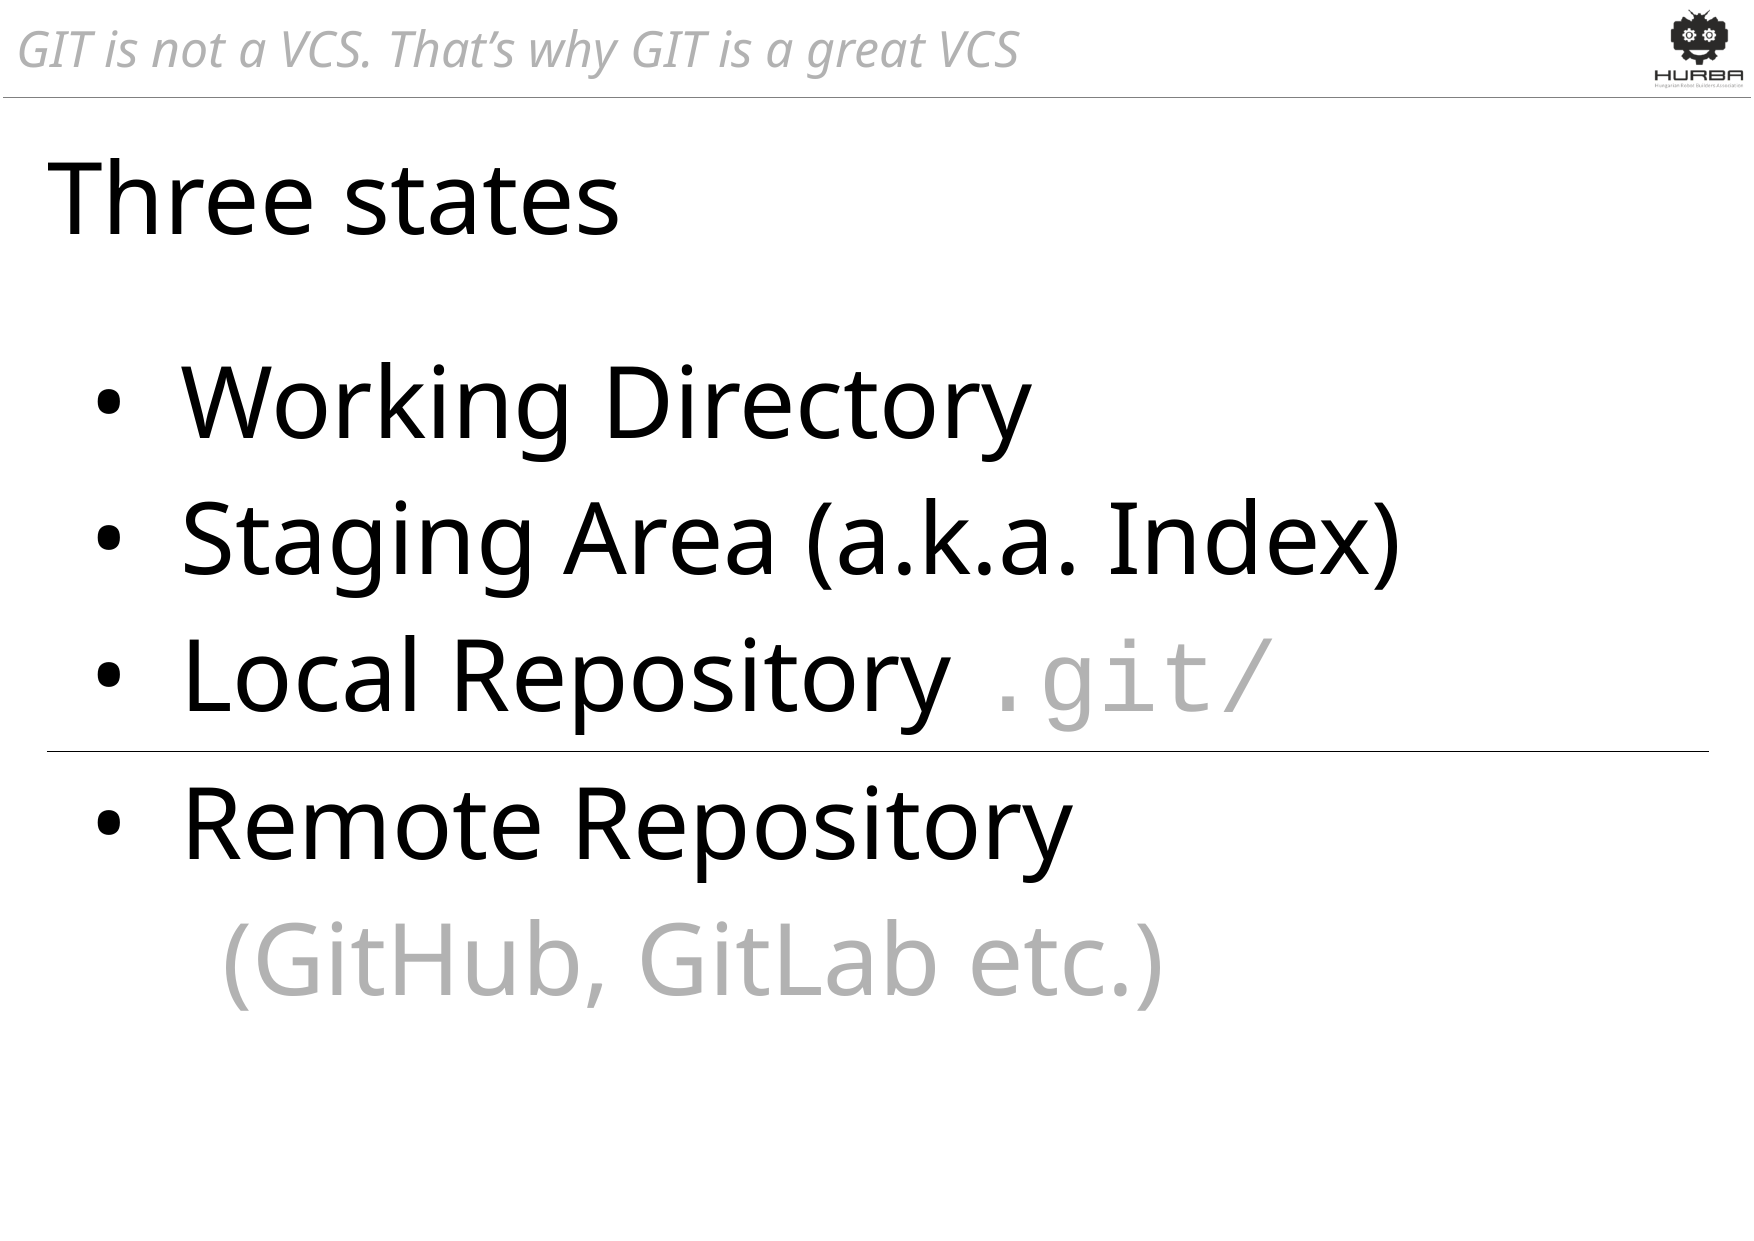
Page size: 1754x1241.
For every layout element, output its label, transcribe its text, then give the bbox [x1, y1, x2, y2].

text Three states [3, 127, 1751, 263]
text • Working Directory [3, 332, 1751, 468]
text • Staging Area (a.k.a. Index) [3, 468, 1751, 604]
picture [1644, 3, 1754, 102]
text • Remote Repository [3, 752, 1751, 889]
text • Local Repository .git/ [3, 604, 1751, 741]
text (GitHub, GitLab etc.) [3, 889, 1751, 1025]
